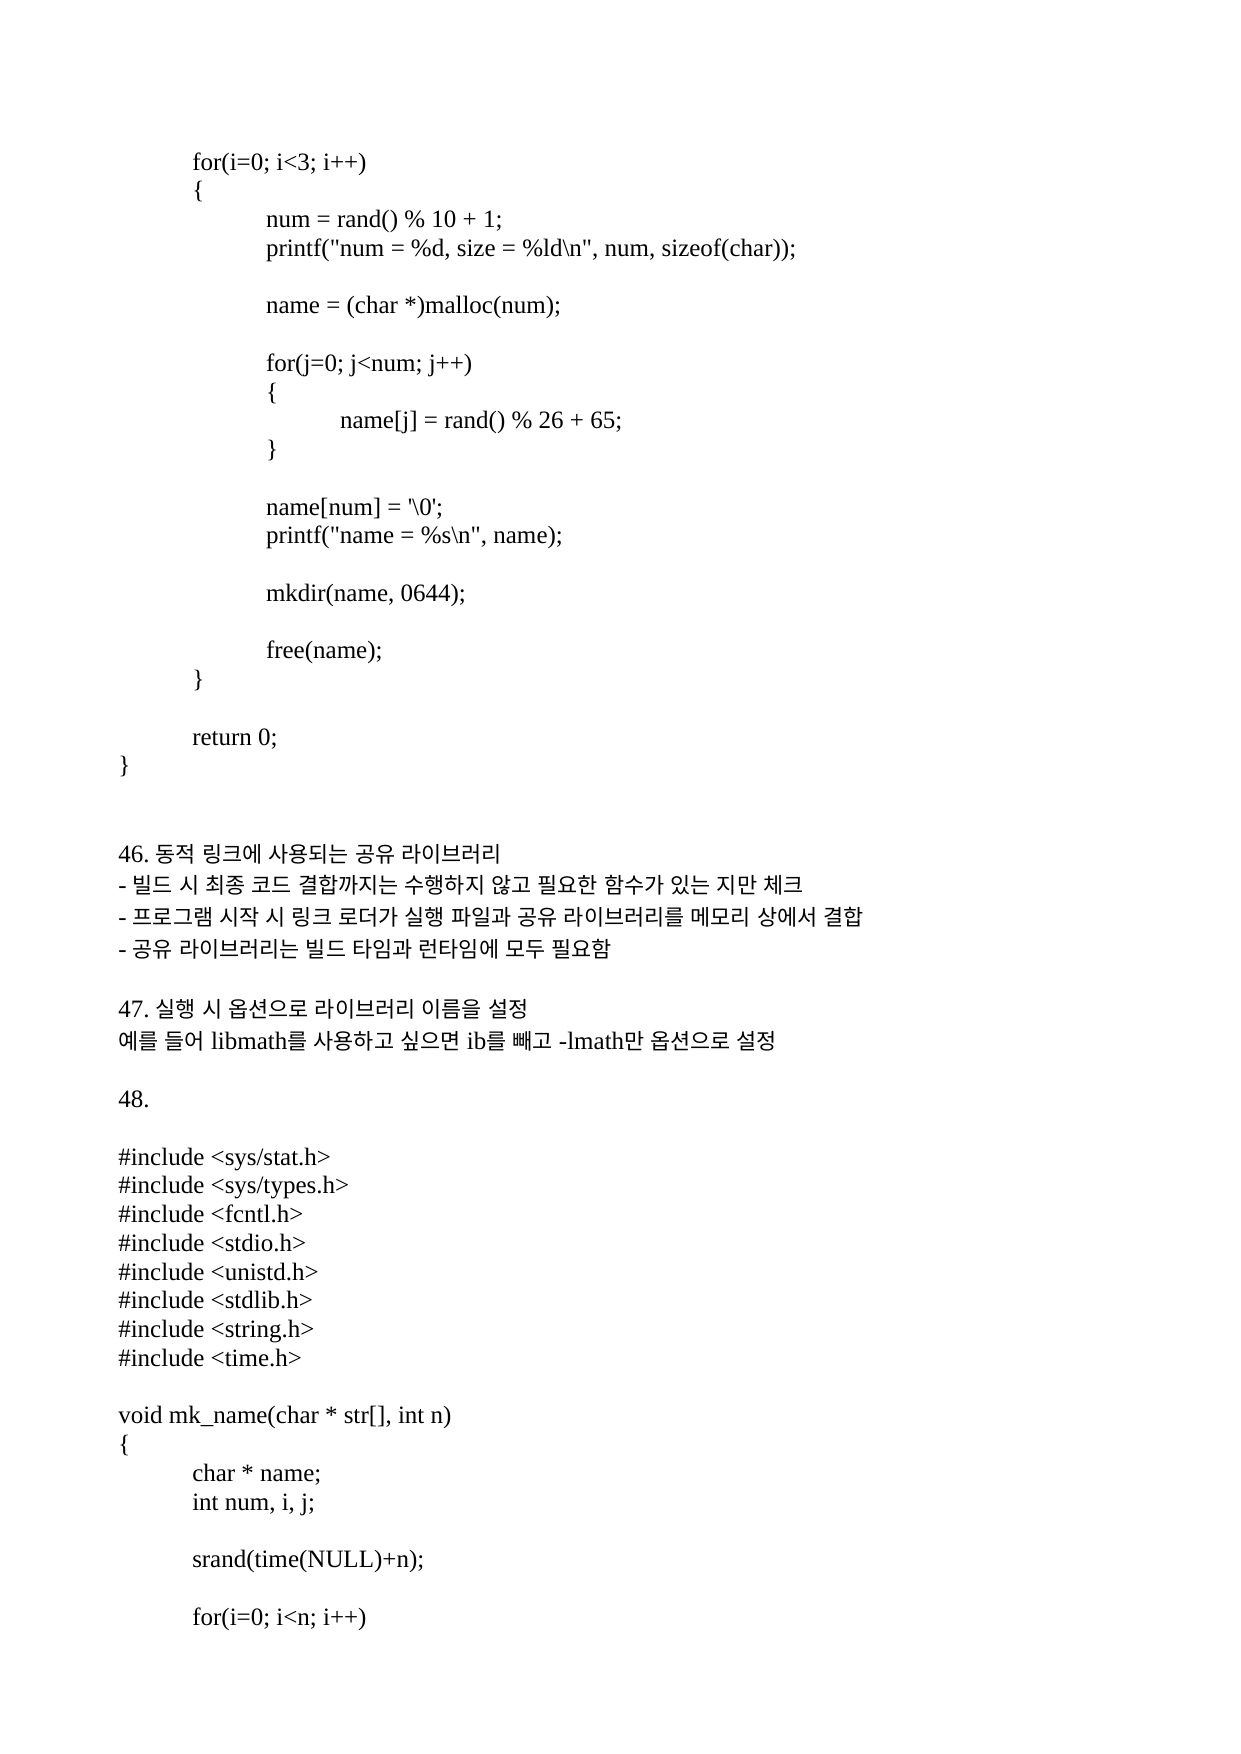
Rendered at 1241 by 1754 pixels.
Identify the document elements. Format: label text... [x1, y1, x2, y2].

text #include <string.h> [118, 1314, 1122, 1343]
text name[num] = '\0'; [118, 492, 1122, 521]
text for(i=0; i<n; i++) [118, 1602, 1122, 1631]
text } [118, 664, 1122, 693]
text - 공유 라이브러리는 빌드 타임과 런타임에 모두 필요함 [118, 932, 1122, 963]
text #include <unistd.h> [118, 1257, 1122, 1286]
text char * name; [118, 1458, 1122, 1487]
text } [118, 434, 1122, 463]
text srand(time(NULL)+n); [118, 1544, 1122, 1573]
text - 빌드 시 최종 코드 결합까지는 수행하지 않고 필요한 함수가 있는 지만 체크 [118, 868, 1122, 900]
text for(j=0; j<num; j++) [118, 348, 1122, 377]
text #include <stdio.h> [118, 1228, 1122, 1257]
text num = rand() % 10 + 1; [118, 204, 1122, 233]
text { [118, 377, 1122, 406]
text 48. [118, 1084, 1122, 1113]
text return 0; [118, 722, 1122, 751]
text name = (char *)malloc(num); [118, 291, 1122, 319]
text 예를 들어 libmath를 사용하고 싶으면 ib를 빼고 -lmath만 옵션으로 설정 [118, 1024, 1122, 1056]
text #include <time.h> [118, 1343, 1122, 1372]
text 46. 동적 링크에 사용되는 공유 라이브러리 [118, 837, 1122, 868]
text { [118, 1429, 1122, 1458]
text } [118, 751, 1122, 779]
text 47. 실행 시 옵션으로 라이브러리 이름을 설정 [118, 992, 1122, 1024]
text #include <stdlib.h> [118, 1286, 1122, 1314]
text for(i=0; i<3; i++) [118, 147, 1122, 176]
text int num, i, j; [118, 1487, 1122, 1516]
text #include <fcntl.h> [118, 1199, 1122, 1228]
text printf("num = %d, size = %ld\n", num, sizeof(char)); [118, 233, 1122, 262]
text #include <sys/stat.h> [118, 1142, 1122, 1171]
text #include <sys/types.h> [118, 1171, 1122, 1199]
text void mk_name(char * str[], int n) [118, 1401, 1122, 1429]
text - 프로그램 시작 시 링크 로더가 실행 파일과 공유 라이브러리를 메모리 상에서 결합 [118, 900, 1122, 932]
text name[j] = rand() % 26 + 65; [118, 406, 1122, 434]
text mkdir(name, 0644); [118, 578, 1122, 607]
text { [118, 176, 1122, 204]
text printf("name = %s\n", name); [118, 521, 1122, 549]
text free(name); [118, 636, 1122, 664]
